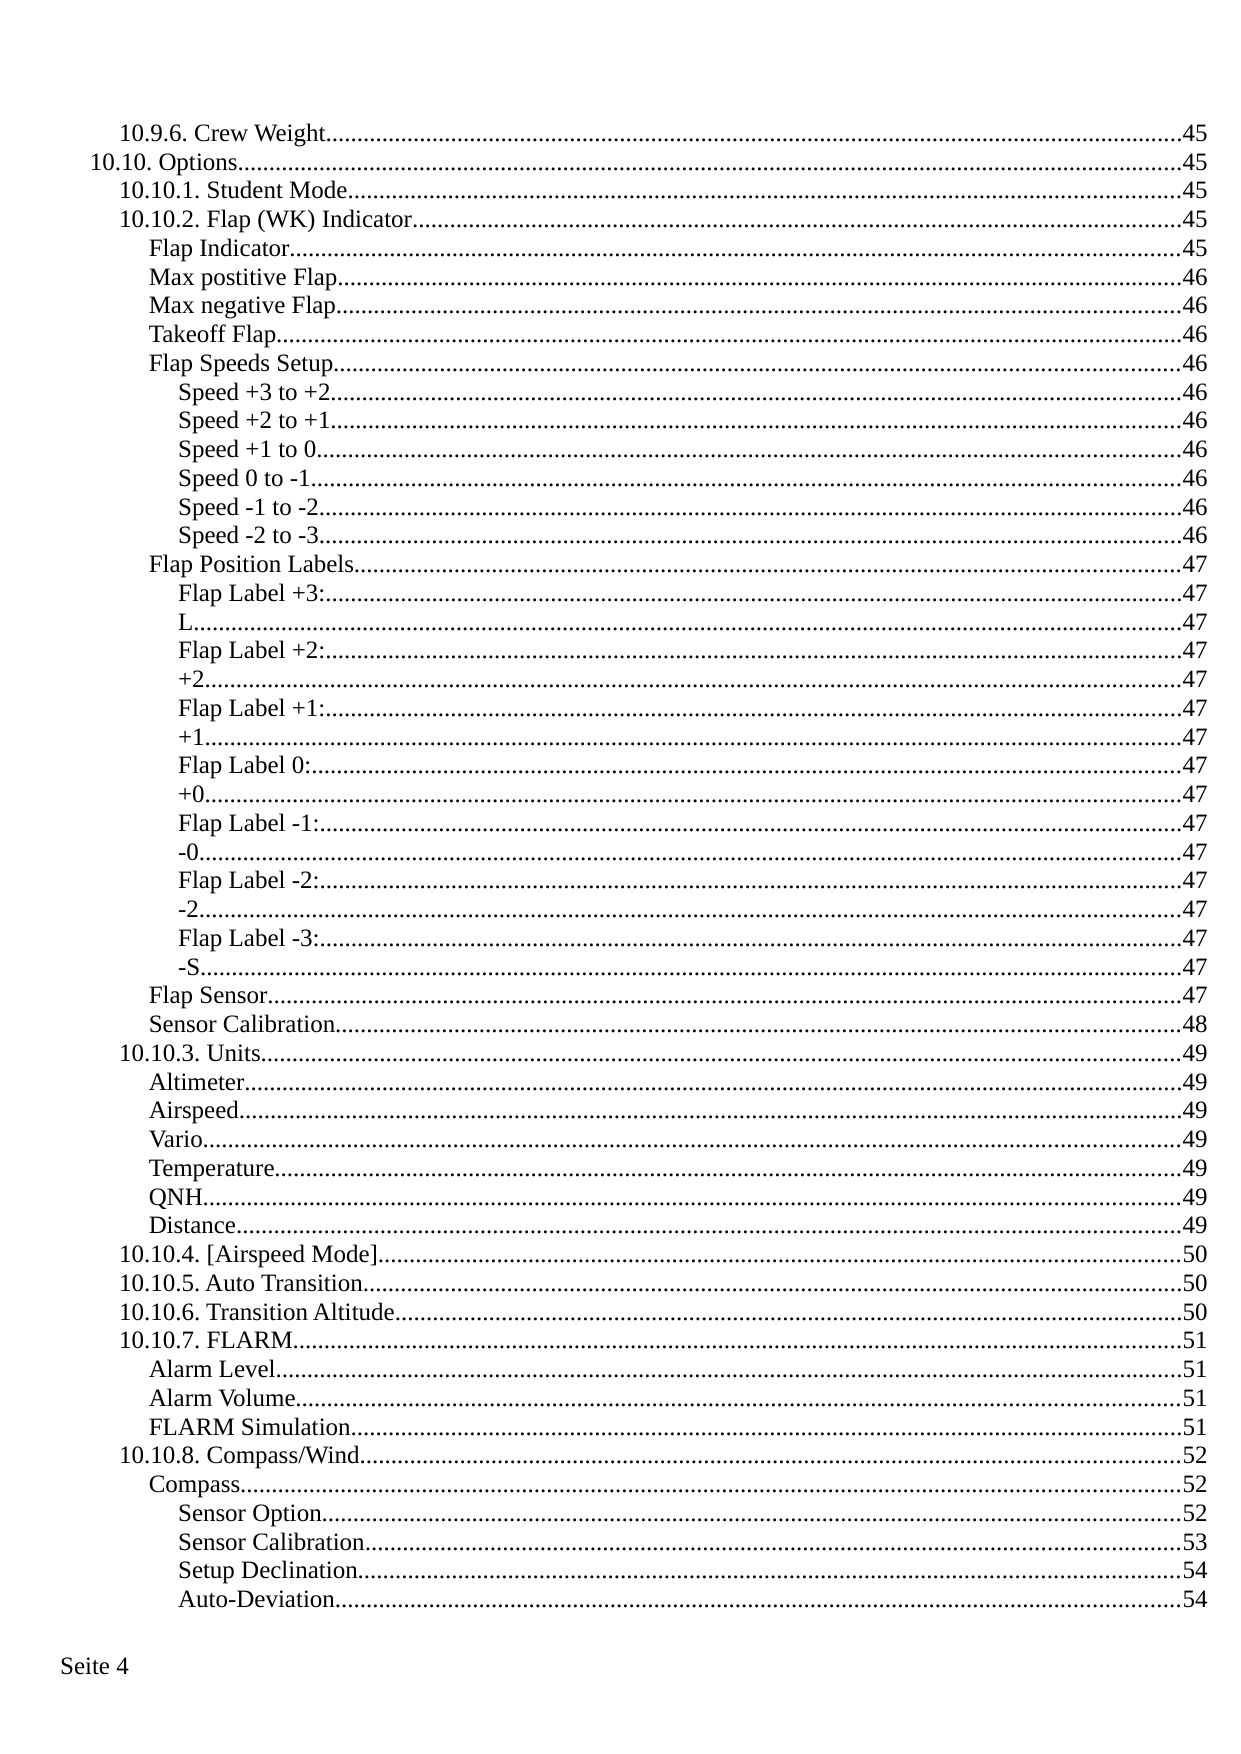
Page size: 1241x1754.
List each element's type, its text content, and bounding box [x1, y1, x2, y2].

text 10.10.5. Auto Transition 50 [119, 1268, 1207, 1297]
text Flap Label -1: 47 [178, 808, 1207, 837]
text Max negative Flap 46 [148, 291, 1207, 319]
text Speed -2 to -3 46 [178, 521, 1207, 549]
text 10.10.7. FLARM 51 [119, 1326, 1207, 1354]
text Speed 0 to -1 46 [178, 463, 1207, 492]
text Flap Label -2: 47 [178, 866, 1207, 894]
text Speed +2 to +1 46 [178, 406, 1207, 434]
text Vario 49 [148, 1124, 1207, 1153]
text Takeoff Flap 46 [148, 319, 1207, 348]
text 10.10.1. Student Mode 45 [119, 176, 1207, 204]
text Auto-Deviation 54 [178, 1584, 1207, 1613]
text +1 47 [178, 722, 1207, 751]
text FLARM Simulation 51 [148, 1412, 1207, 1441]
text L 47 [178, 607, 1207, 636]
text 10.10. Options 45 [89, 147, 1207, 176]
text Speed +3 to +2 46 [178, 377, 1207, 406]
text QNH 49 [148, 1182, 1207, 1211]
text Airspeed 49 [148, 1096, 1207, 1124]
text 10.10.3. Units 49 [119, 1038, 1207, 1067]
text Max postitive Flap 46 [148, 262, 1207, 291]
text Sensor Option 52 [178, 1498, 1207, 1527]
text Sensor Calibration 48 [148, 1009, 1207, 1038]
text Sensor Calibration 53 [178, 1527, 1207, 1556]
text 10.9.6. Crew Weight 45 [119, 118, 1207, 147]
text 10.10.4. [Airspeed Mode] 50 [119, 1239, 1207, 1268]
text Alarm Level 51 [148, 1354, 1207, 1383]
text Temperature 49 [148, 1153, 1207, 1182]
text Flap Label +1: 47 [178, 693, 1207, 722]
text Speed +1 to 0 46 [178, 434, 1207, 463]
text Speed -1 to -2 46 [178, 492, 1207, 521]
text Compass 52 [148, 1469, 1207, 1498]
text 10.10.6. Transition Altitude 50 [119, 1297, 1207, 1326]
text Flap Speeds Setup 46 [148, 348, 1207, 377]
text Flap Label 0: 47 [178, 751, 1207, 779]
text Flap Label -3: 47 [178, 923, 1207, 952]
text -2 47 [178, 894, 1207, 923]
text Flap Sensor 47 [148, 981, 1207, 1009]
text -S 47 [178, 952, 1207, 981]
text 10.10.2. Flap (WK) Indicator 45 [119, 204, 1207, 233]
text Distance 49 [148, 1211, 1207, 1239]
text +0 47 [178, 779, 1207, 808]
text Flap Label +2: 47 [178, 636, 1207, 664]
text -0 47 [178, 837, 1207, 866]
text Setup Declination 54 [178, 1556, 1207, 1584]
text +2 47 [178, 664, 1207, 693]
text Flap Indicator 45 [148, 233, 1207, 262]
text Flap Label +3: 47 [178, 578, 1207, 607]
text Altimeter 49 [148, 1067, 1207, 1096]
text 10.10.8. Compass/Wind 52 [119, 1441, 1207, 1469]
text Alarm Volume 51 [148, 1383, 1207, 1412]
text Flap Position Labels 47 [148, 549, 1207, 578]
